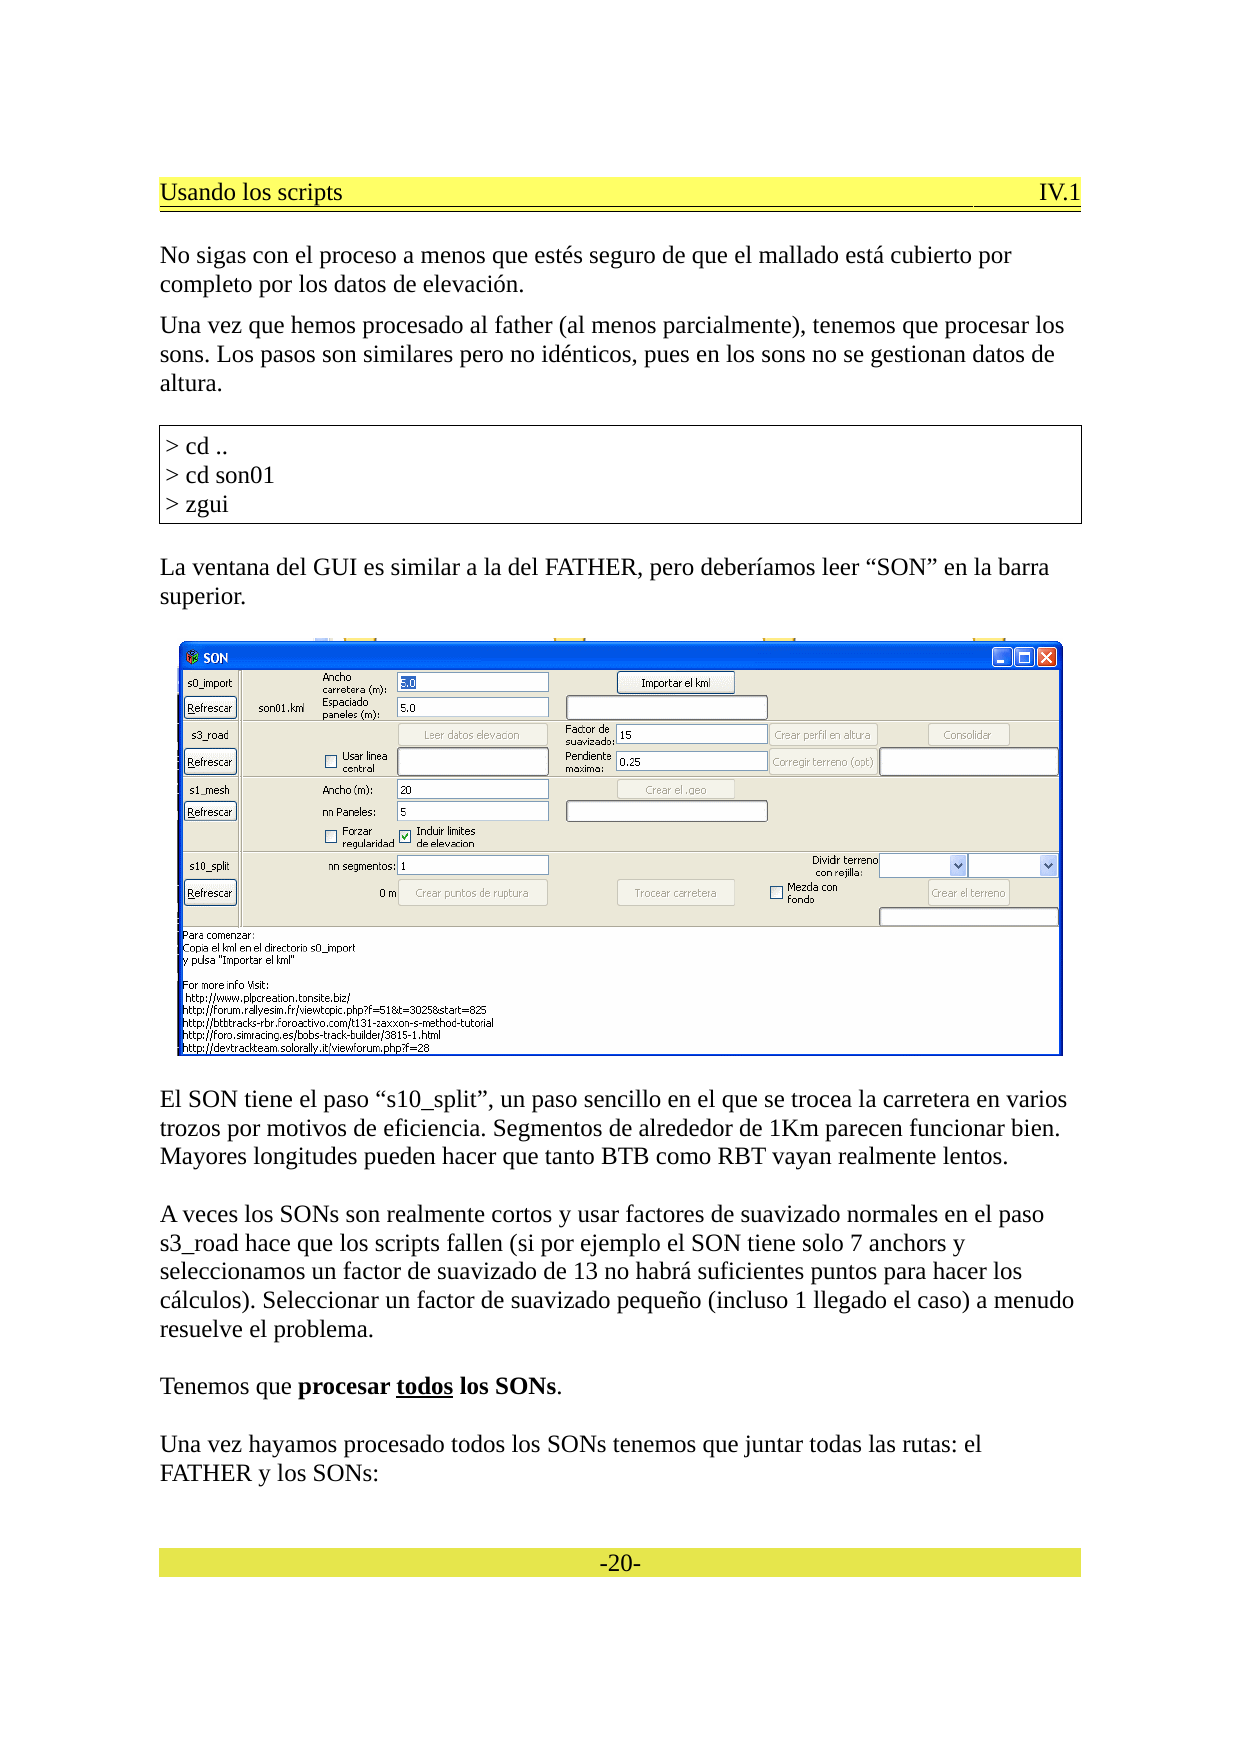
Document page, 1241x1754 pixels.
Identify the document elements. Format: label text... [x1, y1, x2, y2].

text El SON tiene el paso “s10_split”, un paso sencillo en el que se trocea la carretera en varios trozos por motivos de eficiencia. Segmentos de alrededor de 1Km parecen funcionar bien. Mayores longitudes pueden hacer que tanto BTB como RBT vayan realmente lentos. [159, 1084, 1081, 1170]
table_header > cd .. > cd son01 > zgui [160, 426, 1081, 523]
text Una vez hayamos procesado todos los SONs tenemos que juntar todas las rutas: el FATHER y los SONs: [159, 1429, 1081, 1486]
text Una vez que hemos procesado al father (al menos parcialmente), tenemos que procesar los sons. Los pasos son similares pero no idénticos, pues en los sons no se gestionan datos de altura. [159, 310, 1081, 397]
text A veces los SONs son realmente cortos y usar factores de suavizado normales en el paso s3_road hace que los scripts fallen (si por ejemplo el SON tiene solo 7 anchors y seleccionamos un factor de suavizado de 13 no habrá suficientes puntos para hacer los cálculos). Seleccionar un factor de suavizado pequeño (incluso 1 llegado el caso) a menudo resuelve el problema. [159, 1199, 1081, 1343]
text La ventana del GUI es similar a la del FATHER, pero deberíamos leer “SON” en la barra superior. [159, 552, 1081, 609]
picture [177, 638, 1063, 1056]
text Tenemos que procesar todos los SONs. [159, 1371, 1081, 1400]
text No sigas con el proceso a menos que estés seguro de que el mallado está cubierto por completo por los datos de elevación. [159, 240, 1081, 298]
